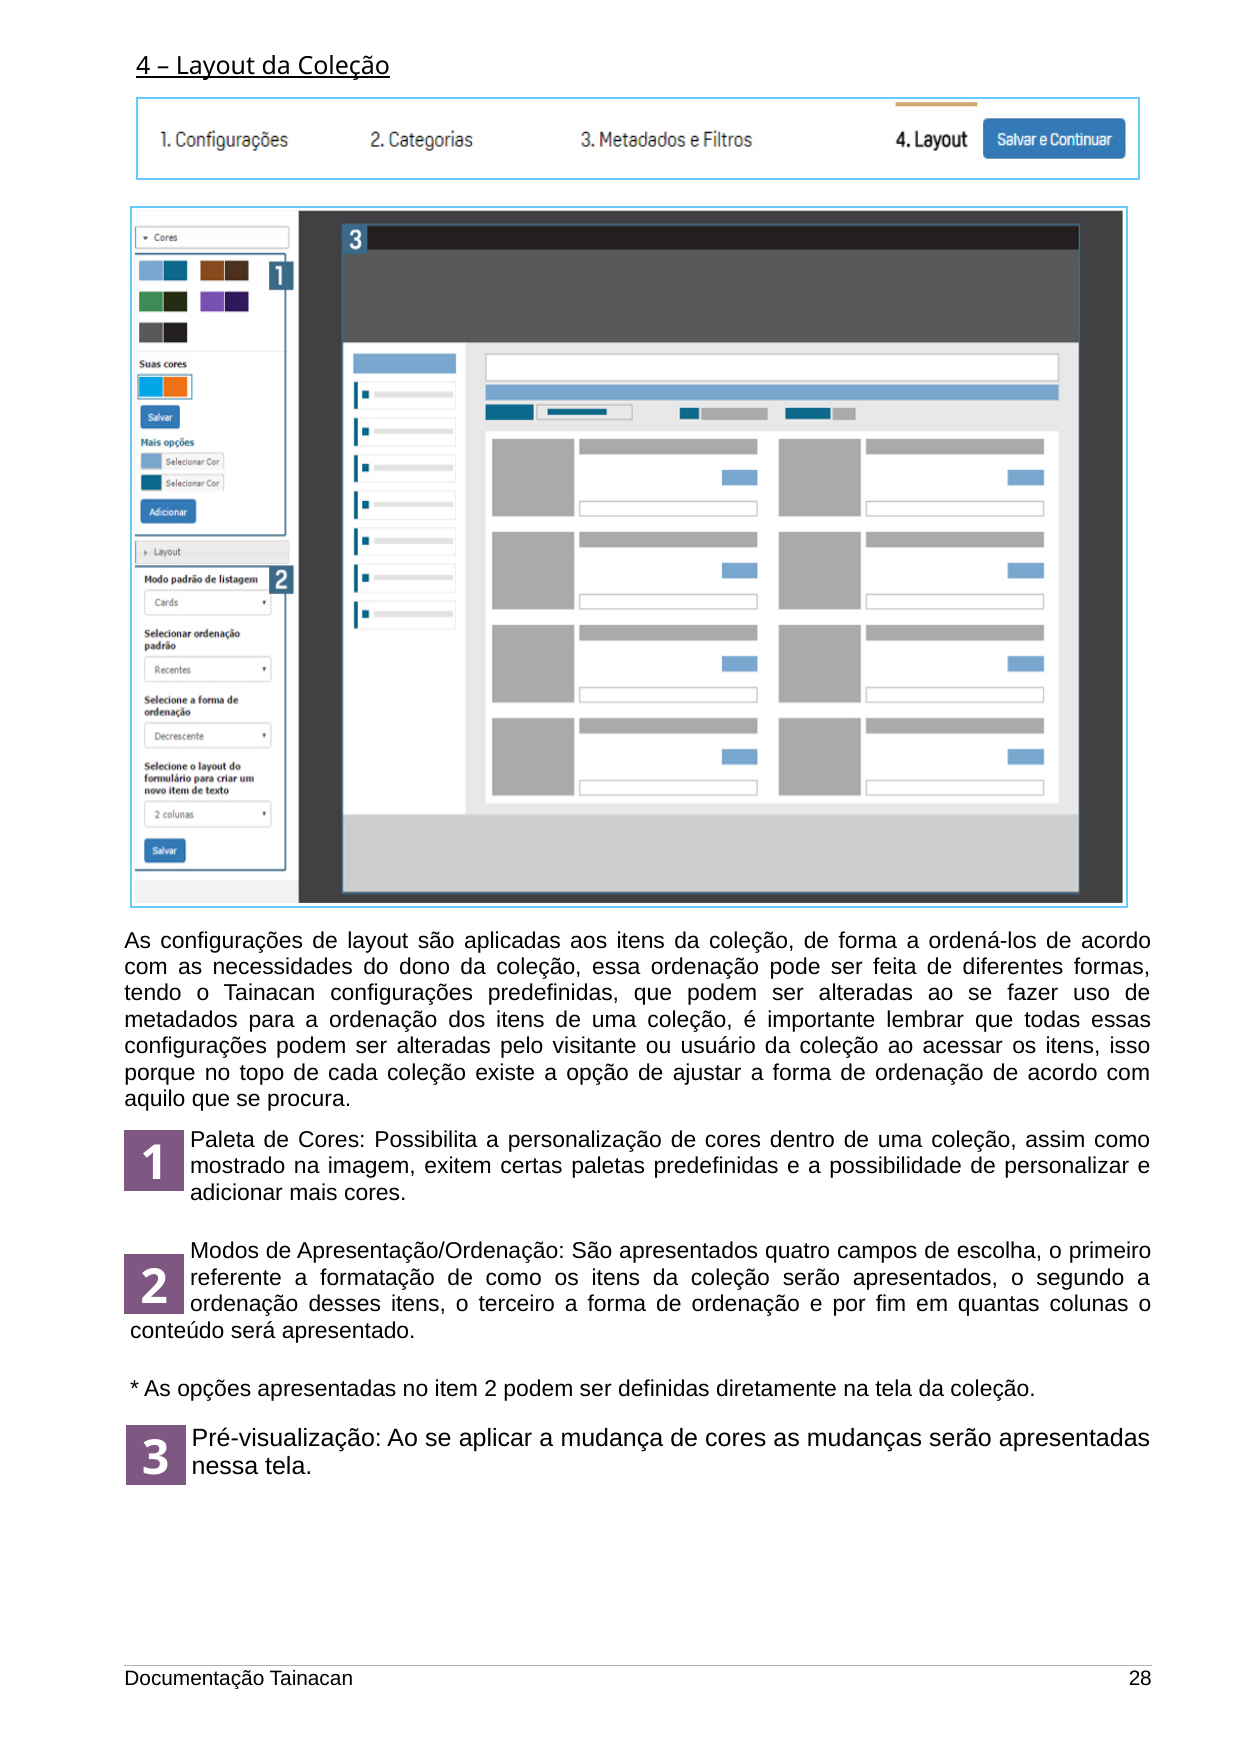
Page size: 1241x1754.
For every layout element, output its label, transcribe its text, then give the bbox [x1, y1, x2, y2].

text Pré-visualização: Ao se aplicar a mudança de cores as mudanças serão apresentadas nessa tela. [130, 1422, 1152, 1480]
text Paleta de Cores: Possibilita a personalização de cores dentro de uma coleção, assim como mostrado na imagem, exitem certas paletas predefinidas e a possibilidade de personalizar e adicionar mais cores. [130, 1126, 1152, 1205]
picture [134, 210, 1123, 903]
text Modos de Apresentação/Ordenação: São apresentados quatro campos de escolha, o primeiro referente a formatação de como os itens da coleção serão apresentados, o segundo a ordenação desses itens, o terceiro a forma de ordenação e por fim em quantas colunas o conteúdo será apresentado. [130, 1237, 1152, 1343]
text [138, 99, 1138, 178]
picture [140, 102, 1135, 175]
subtitle 4 – Layout da Coleção [136, 47, 1152, 81]
text * As opções apresentadas no item 2 podem ser definidas diretamente na tela da coleção. [130, 1375, 1152, 1402]
text As configurações de layout são aplicadas aos itens da coleção, de forma a ordená-los de acordo com as necessidades do dono da coleção, essa ordenação pode ser feita de diferentes formas, tendo o Tainacan configurações predefinidas, que podem ser alteradas ao se fazer uso de metadados para a ordenação dos itens de uma coleção, é importante lembrar que todas essas configurações podem ser alteradas pelo visitante ou usuário da coleção ao acessar os itens, isso porque no topo de cada coleção existe a opção de ajustar a forma de ordenação de acordo com aquilo que se procura. [124, 112, 1152, 1111]
